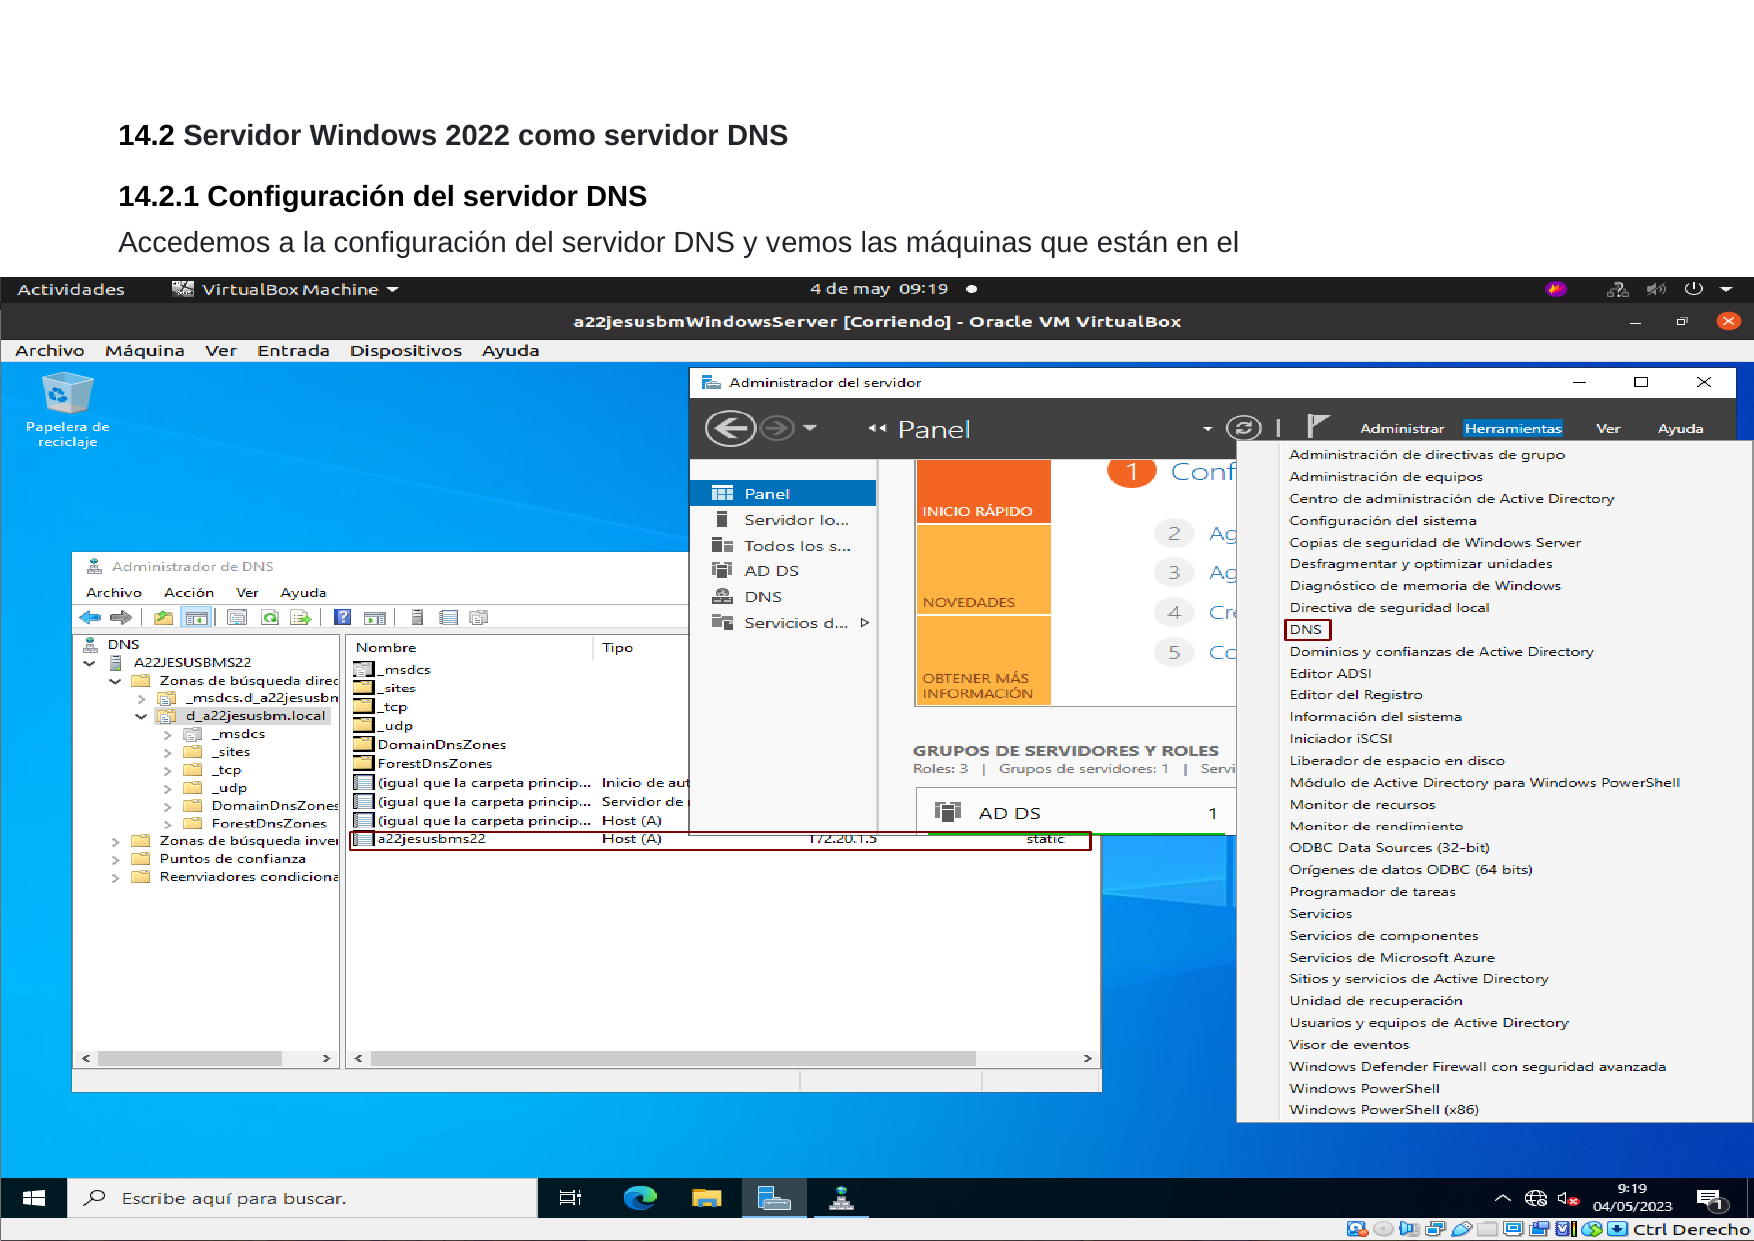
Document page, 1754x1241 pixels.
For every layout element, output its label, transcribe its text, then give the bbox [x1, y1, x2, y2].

subtitle 14.2 Servidor Windows 2022 como servidor DNS [118, 118, 1636, 152]
picture [0, 403, 22, 409]
picture [43, 373, 93, 413]
picture [462, 496, 476, 502]
subtitle 14.2.1 Configuración del servidor DNS [118, 179, 1636, 212]
text Accedemos a la configuración del servidor DNS y vemos las máquinas que están en el [118, 225, 1636, 258]
picture [0, 277, 1754, 1241]
